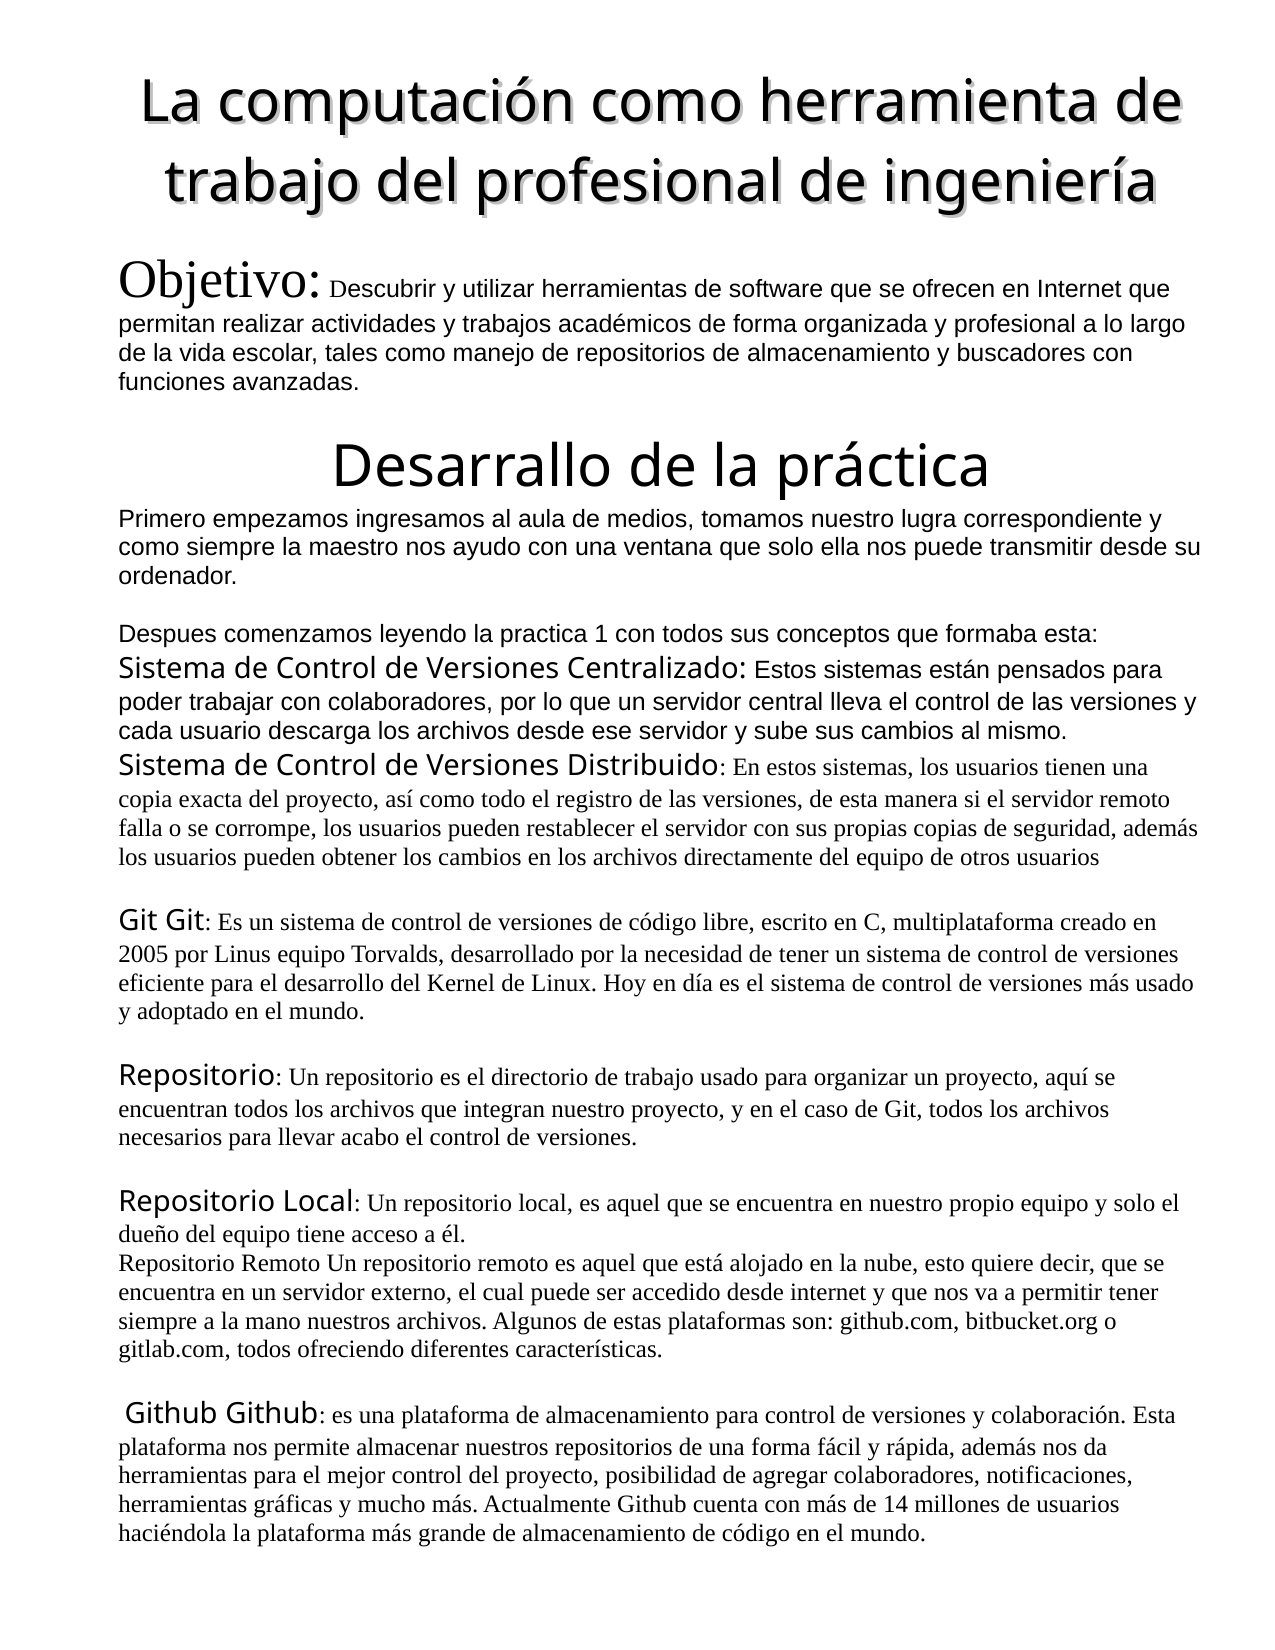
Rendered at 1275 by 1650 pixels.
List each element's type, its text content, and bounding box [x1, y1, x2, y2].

text Github Github: es una plataforma de almacenamiento para control de versiones y colaboración. Esta plataforma nos permite almacenar nuestros repositorios de una forma fácil y rápida, además nos da herramientas para el mejor control del proyecto, posibilidad de agregar colaboradores, notificaciones, herramientas gráficas y mucho más. Actualmente Github cuenta con más de 14 millones de usuarios haciéndola la plataforma más grande de almacenamiento de código en el mundo. [118, 1392, 1205, 1547]
text Sistema de Control de Versiones Distribuido: En estos sistemas, los usuarios tienen una copia exacta del proyecto, así como todo el registro de las versiones, de esta manera si el servidor remoto falla o se corrompe, los usuarios pueden restablecer el servidor con sus propias copias de seguridad, además los usuarios pueden obtener los cambios en los archivos directamente del equipo de otros usuarios [118, 744, 1205, 871]
text Sistema de Control de Versiones Centralizado: Estos sistemas están pensados para poder trabajar con colaboradores, por lo que un servidor central lleva el control de las versiones y cada usuario descarga los archivos desde ese servidor y sube sus cambios al mismo. [118, 647, 1205, 744]
text Repositorio Local: Un repositorio local, es aquel que se encuentra en nuestro propio equipo y solo el dueño del equipo tiene acceso a él. [118, 1180, 1205, 1248]
text Repositorio: Un repositorio es el directorio de trabajo usado para organizar un proyecto, aquí se encuentran todos los archivos que integran nuestro proyecto, y en el caso de Git, todos los archivos necesarios para llevar acabo el control de versiones. [118, 1054, 1205, 1151]
text Git Git: Es un sistema de control de versiones de código libre, escrito en C, multiplataforma creado en 2005 por Linus equipo Torvalds, desarrollado por la necesidad de tener un sistema de control de versiones eficiente para el desarrollo del Kernel de Linux. Hoy en día es el sistema de control de versiones más usado y adoptado en el mundo. [118, 899, 1205, 1025]
text Despues comenzamos leyendo la practica 1 con todos sus conceptos que formaba esta: [118, 619, 1205, 647]
text Repositorio Remoto Un repositorio remoto es aquel que está alojado en la nube, esto quiere decir, que se encuentra en un servidor externo, el cual puede ser accedido desde internet y que nos va a permitir tener siempre a la mano nuestros archivos. Algunos de estas plataformas son: github.com, bitbucket.org o gitlab.com, todos ofreciendo diferentes características. [118, 1248, 1205, 1363]
text La computación como herramienta de trabajo del profesional de ingeniería [118, 59, 1205, 218]
text Primero empezamos ingresamos al aula de medios, tomamos nuestro lugra correspondiente y como siempre la maestro nos ayudo con una ventana que solo ella nos puede transmitir desde su ordenador. [118, 504, 1205, 590]
text Desarrallo de la práctica [118, 424, 1205, 504]
text Objetivo: Descubrir y utilizar herramientas de software que se ofrecen en Internet que permitan realizar actividades y trabajos académicos de forma organizada y profesional a lo largo de la vida escolar, tales como manejo de repositorios de almacenamiento y buscadores con funciones avanzadas. [118, 247, 1205, 395]
